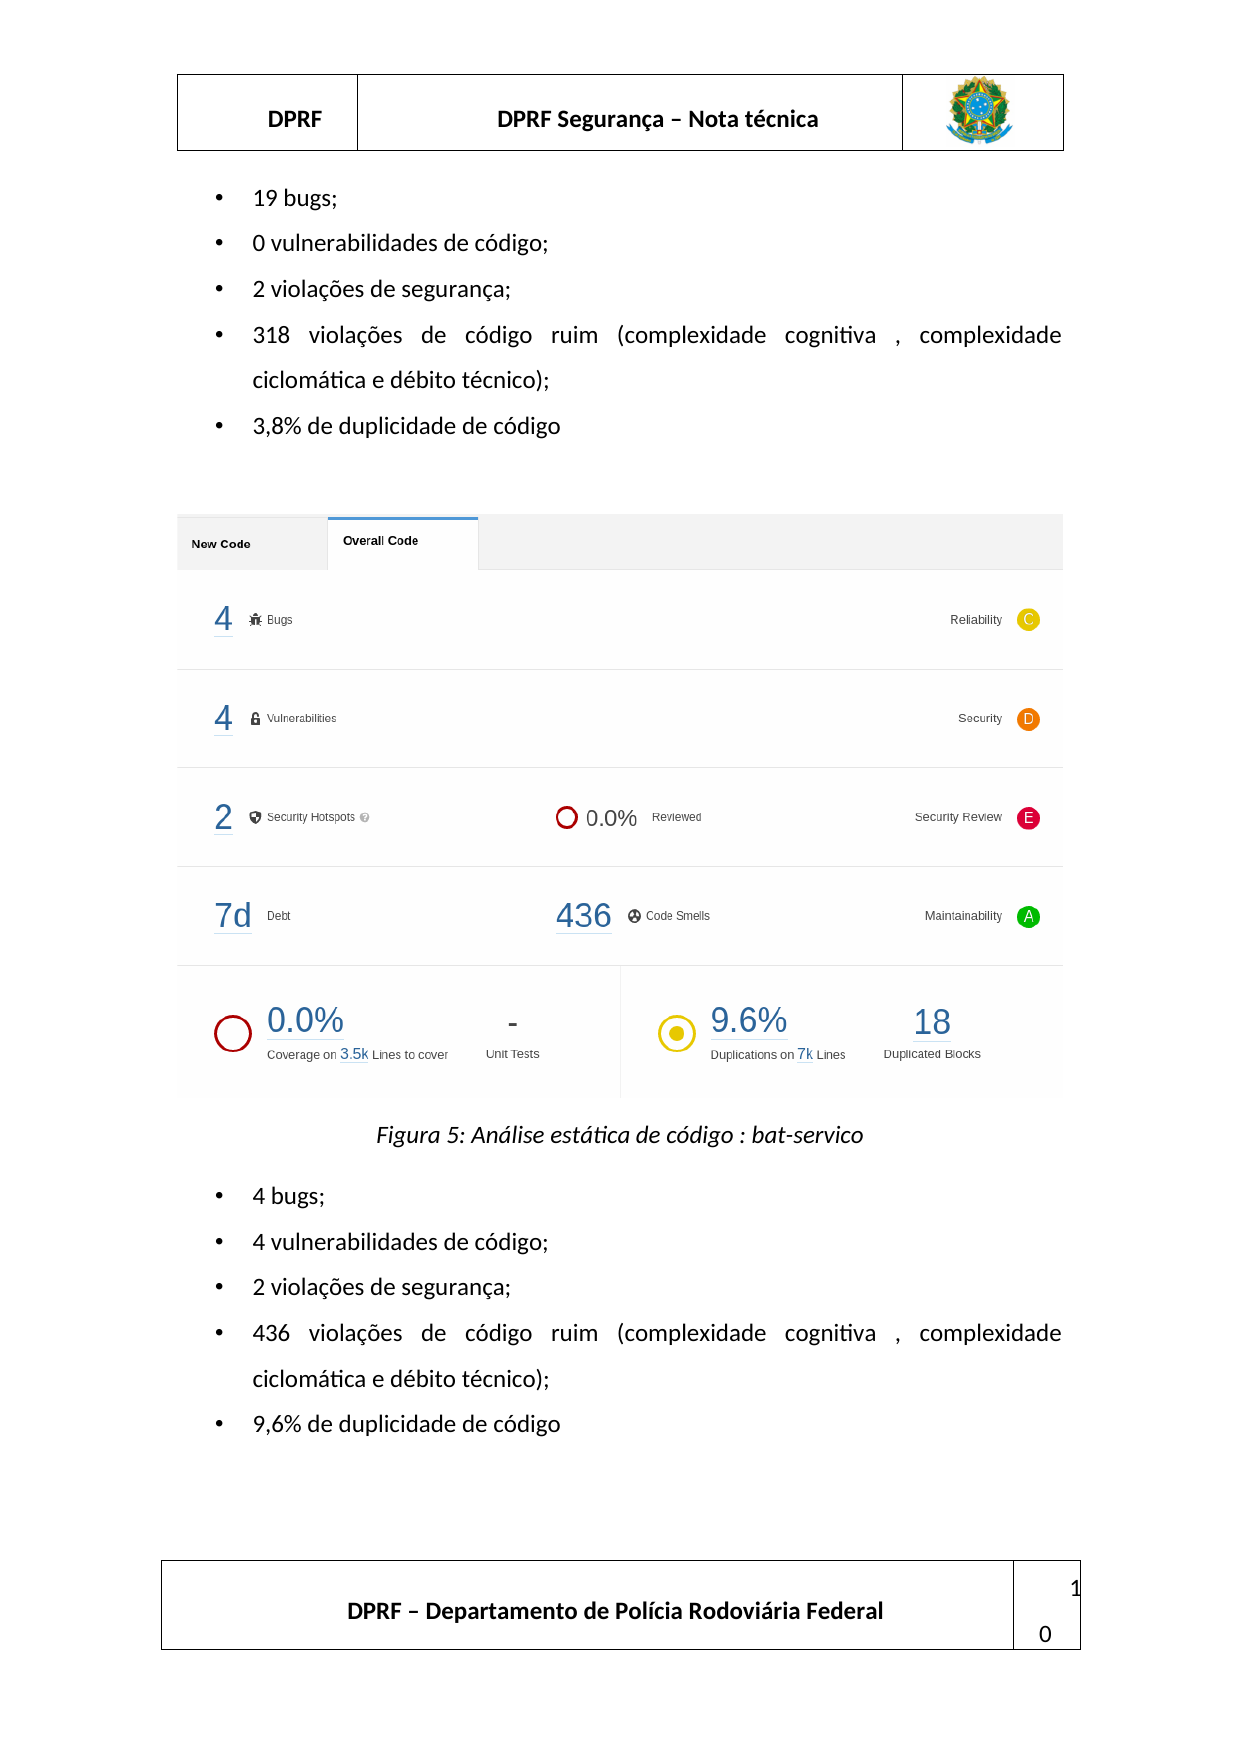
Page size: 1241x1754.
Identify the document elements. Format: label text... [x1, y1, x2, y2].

list 3,8% de duplicidade de código [215, 410, 1063, 441]
list 9,6% de duplicidade de código [215, 1409, 1063, 1439]
list 2 violações de segurança; [215, 273, 1063, 304]
list 436 violações de código ruim (complexidade cognitiva , complexidade ciclomática e débito técnico); [215, 1317, 1063, 1393]
list 19 bugs; [215, 182, 1063, 212]
list [177, 502, 1063, 514]
picture [944, 75, 1020, 149]
list 4 vulnerabilidades de código; [215, 1226, 1063, 1256]
list 0 vulnerabilidades de código; [215, 227, 1063, 258]
list 4 bugs; [215, 1149, 1063, 1211]
list 2 violações de segurança; [215, 1271, 1063, 1302]
list Figura 5: Análise estática de código : bat-servico [177, 1098, 1063, 1149]
picture [177, 514, 1063, 1098]
list 318 violações de código ruim (complexidade cognitiva , complexidade ciclomática e débito técnico); [215, 319, 1063, 395]
